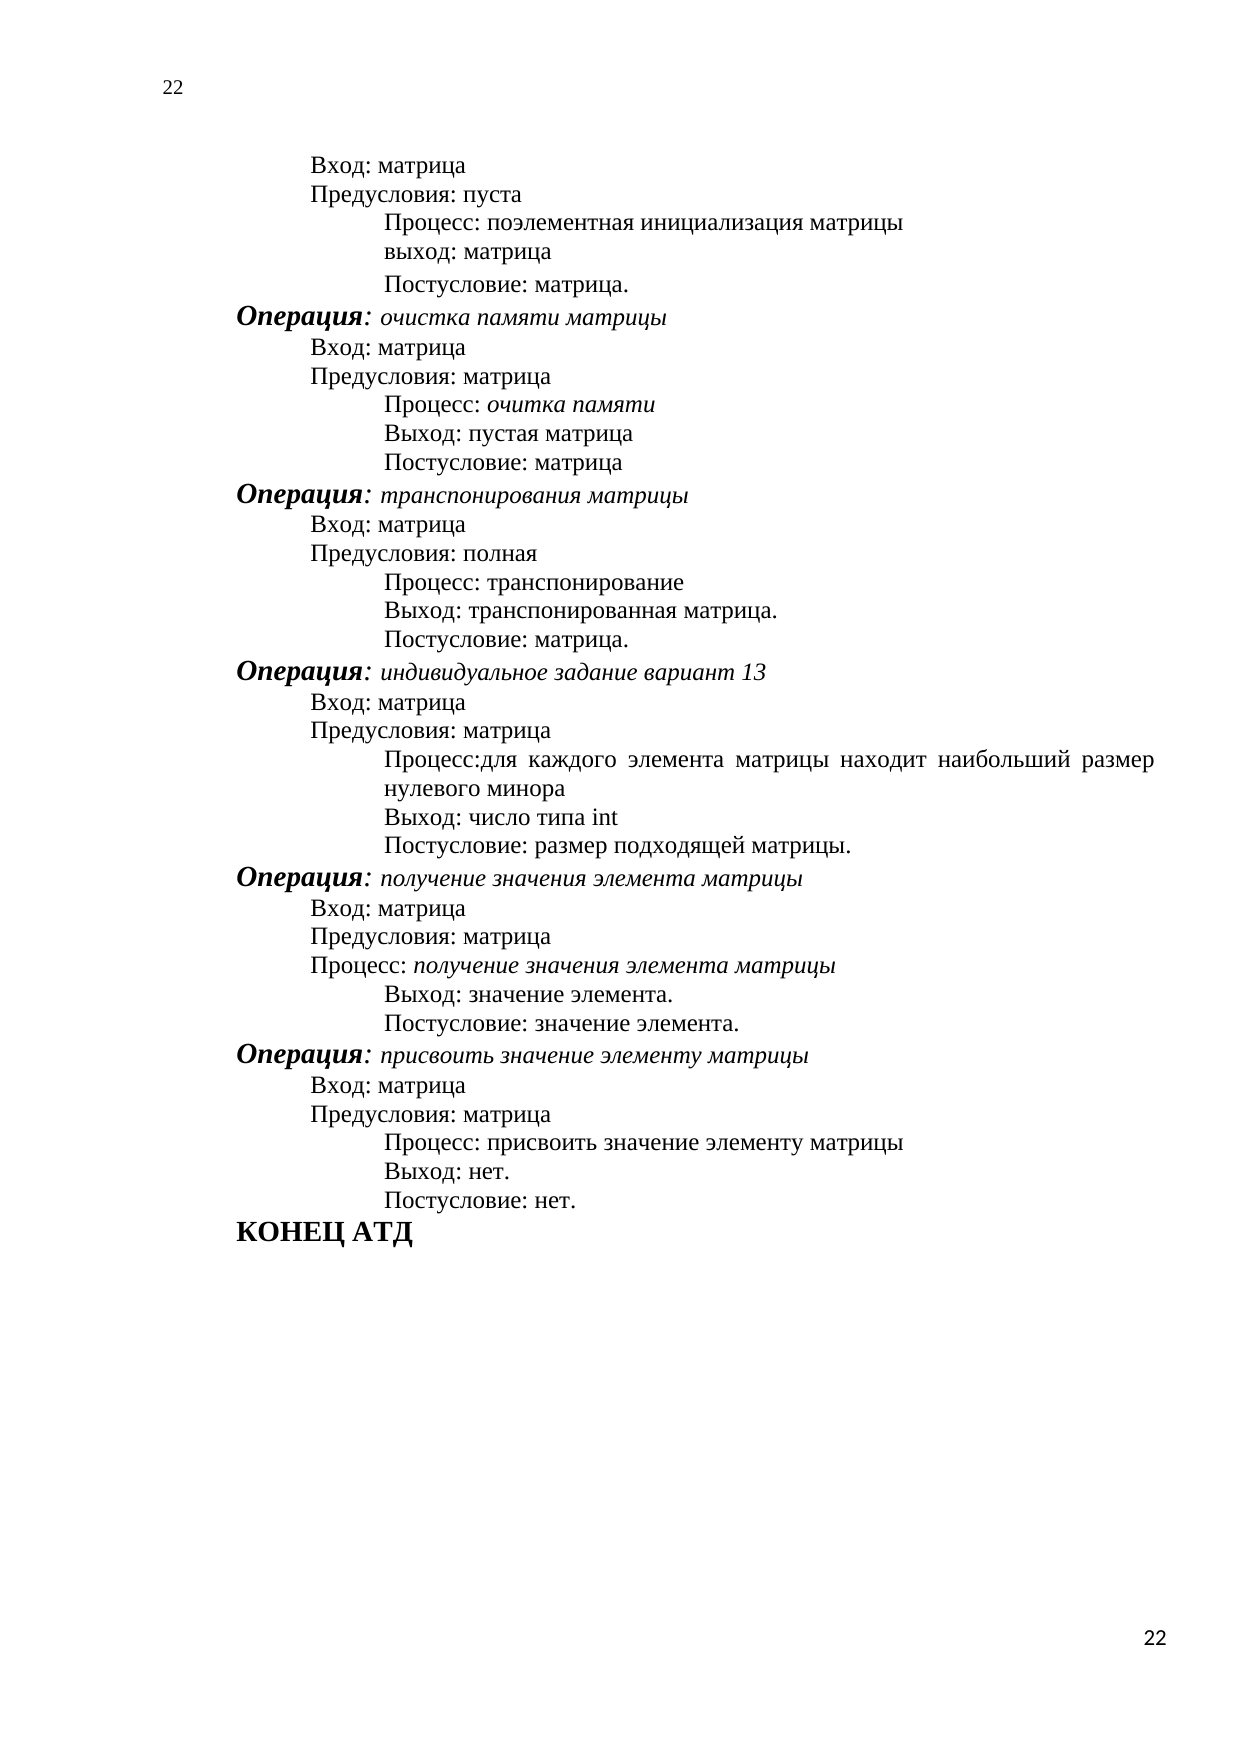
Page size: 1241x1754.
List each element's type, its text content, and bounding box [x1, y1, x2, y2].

text Процесс: транспонирование [162, 567, 1166, 596]
text Постусловие: матрица [162, 447, 1166, 476]
text Выход: нет. [162, 1156, 1166, 1185]
text Постусловие: матрица. [162, 265, 1166, 298]
text выход: матрица [162, 236, 1166, 265]
text Операция: индивидуальное задание вариант 13 [162, 653, 1166, 687]
text Постусловие: нет. [162, 1185, 1166, 1214]
text Процесс: присвоить значение элементу матрицы [162, 1127, 1166, 1156]
text Постусловие: размер подходящей матрицы. [162, 830, 1166, 859]
text Предусловия: матрица [162, 1099, 1166, 1127]
text Выход: пустая матрица [162, 418, 1166, 447]
text Процесс:для каждого элемента матрицы находит наибольший размер нулевого минора [162, 744, 1166, 802]
text Вход: матрица [162, 687, 1166, 715]
text Процесс: поэлементная инициализация матрицы [162, 207, 1166, 236]
text КОНЕЦ АТД [162, 1214, 1166, 1247]
text Предусловия: полная [162, 538, 1166, 567]
text Предусловия: матрица [162, 921, 1166, 950]
text Вход: матрица [162, 893, 1166, 921]
text Предусловия: матрица [162, 715, 1166, 744]
text Операция: присвоить значение элементу матрицы [162, 1036, 1166, 1070]
text Вход: матрица [162, 509, 1166, 538]
text Процесс: получение значения элемента матрицы [162, 950, 1166, 979]
text Операция: транспонирования матрицы [162, 476, 1166, 509]
text Вход: матрица [162, 150, 1166, 179]
text Выход: число типа int [162, 802, 1166, 830]
text Процесс: очитка памяти [162, 389, 1166, 418]
text Вход: матрица [162, 332, 1166, 361]
text Выход: значение элемента. [162, 979, 1166, 1008]
text Предусловия: матрица [162, 361, 1166, 389]
text Выход: транспонированная матрица. [162, 596, 1166, 624]
text Операция: получение значения элемента матрицы [162, 859, 1166, 893]
text Постусловие: значение элемента. [162, 1008, 1166, 1036]
text Постусловие: матрица. [162, 624, 1166, 653]
text Вход: матрица [162, 1070, 1166, 1099]
text Операция: очистка памяти матрицы [162, 298, 1166, 332]
text Предусловия: пуста [162, 179, 1166, 207]
